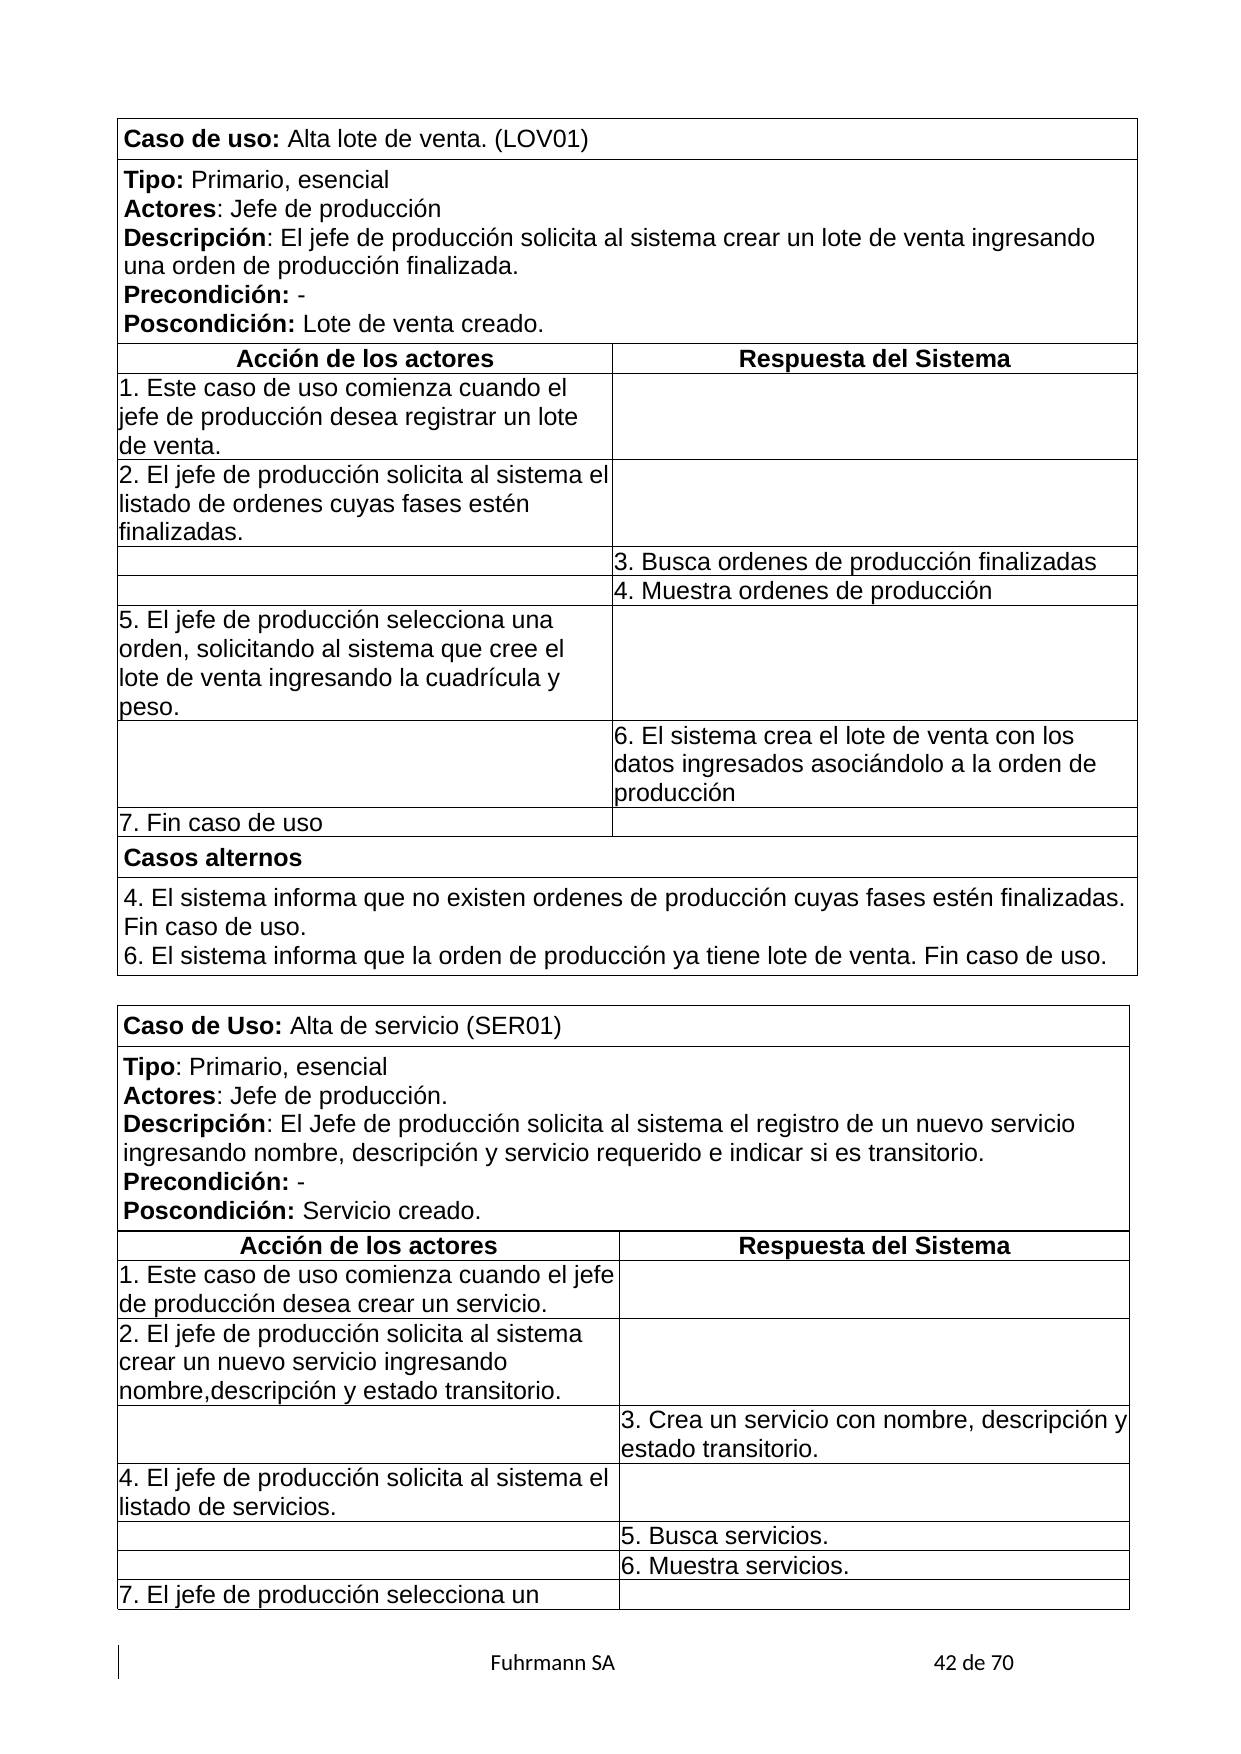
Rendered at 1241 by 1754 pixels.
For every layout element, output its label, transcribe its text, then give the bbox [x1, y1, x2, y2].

table_header Caso de uso: Alta lote de venta. (LOV01) [118, 119, 1137, 159]
table_cell 2. El jefe de producción solicita al sistema crear un nuevo servicio ingresando nombre,descripción y estado transitorio. [118, 1319, 619, 1405]
table_cell [620, 1580, 1129, 1609]
table_cell 7. El jefe de producción selecciona un [118, 1580, 619, 1609]
table_cell [620, 1319, 1129, 1405]
table_header Respuesta del Sistema [620, 1232, 1129, 1260]
table_header Caso de Uso: Alta de servicio (SER01) [118, 1006, 1129, 1046]
table_cell 3. Busca ordenes de producción finalizadas [613, 547, 1137, 575]
table_cell [118, 576, 612, 605]
table_cell Tipo: Primario, esencial Actores: Jefe de producción Descripción: El jefe de producción solicita al sistema crear un lote de venta ingresando una orden de producción finalizada. Precondición: - Poscondición: Lote de venta creado. [118, 160, 1137, 343]
table_cell 6. Muestra servicios. [620, 1551, 1129, 1579]
table_cell 1. Este caso de uso comienza cuando el jefe de producción desea registrar un lote de venta. [118, 374, 612, 459]
table_cell Respuesta del Sistema [613, 344, 1137, 373]
table_cell [620, 1464, 1129, 1521]
table_cell [118, 1406, 619, 1463]
table_cell 4. El sistema informa que no existen ordenes de producción cuyas fases estén finalizadas. Fin caso de uso. 6. El sistema informa que la orden de producción ya tiene lote de venta. Fin caso de uso. [118, 878, 1137, 975]
table_cell 6. El sistema crea el lote de venta con los datos ingresados asociándolo a la orden de producción [613, 721, 1137, 807]
table_cell [613, 808, 1137, 836]
table_cell 5. Busca servicios. [620, 1522, 1129, 1550]
table_cell Tipo: Primario, esencial Actores: Jefe de producción. Descripción: El Jefe de producción solicita al sistema el registro de un nuevo servicio ingresando nombre, descripción y servicio requerido e indicar si es transitorio. Precondición: - Poscondición: Servicio creado. [118, 1047, 1129, 1230]
table_cell 4. El jefe de producción solicita al sistema el listado de servicios. [118, 1464, 619, 1521]
table_cell Casos alternos [118, 837, 1137, 877]
table_cell 4. Muestra ordenes de producción [613, 576, 1137, 605]
table_cell [118, 547, 612, 575]
table_header Acción de los actores [118, 1232, 619, 1260]
table_cell [613, 374, 1137, 459]
table_cell [620, 1261, 1129, 1318]
table_cell 5. El jefe de producción selecciona una orden, solicitando al sistema que cree el lote de venta ingresando la cuadrícula y peso. [118, 606, 612, 720]
table_cell 2. El jefe de producción solicita al sistema el listado de ordenes cuyas fases estén finalizadas. [118, 460, 612, 546]
table_cell 3. Crea un servicio con nombre, descripción y estado transitorio. [620, 1406, 1129, 1463]
table_cell [613, 460, 1137, 546]
table_cell [118, 721, 612, 807]
table_cell [613, 606, 1137, 720]
table_cell [118, 1551, 619, 1579]
table_cell 7. Fin caso de uso [118, 808, 612, 836]
table_cell [118, 1522, 619, 1550]
table_cell 1. Este caso de uso comienza cuando el jefe de producción desea crear un servicio. [118, 1261, 619, 1318]
table_cell Acción de los actores [118, 344, 612, 373]
